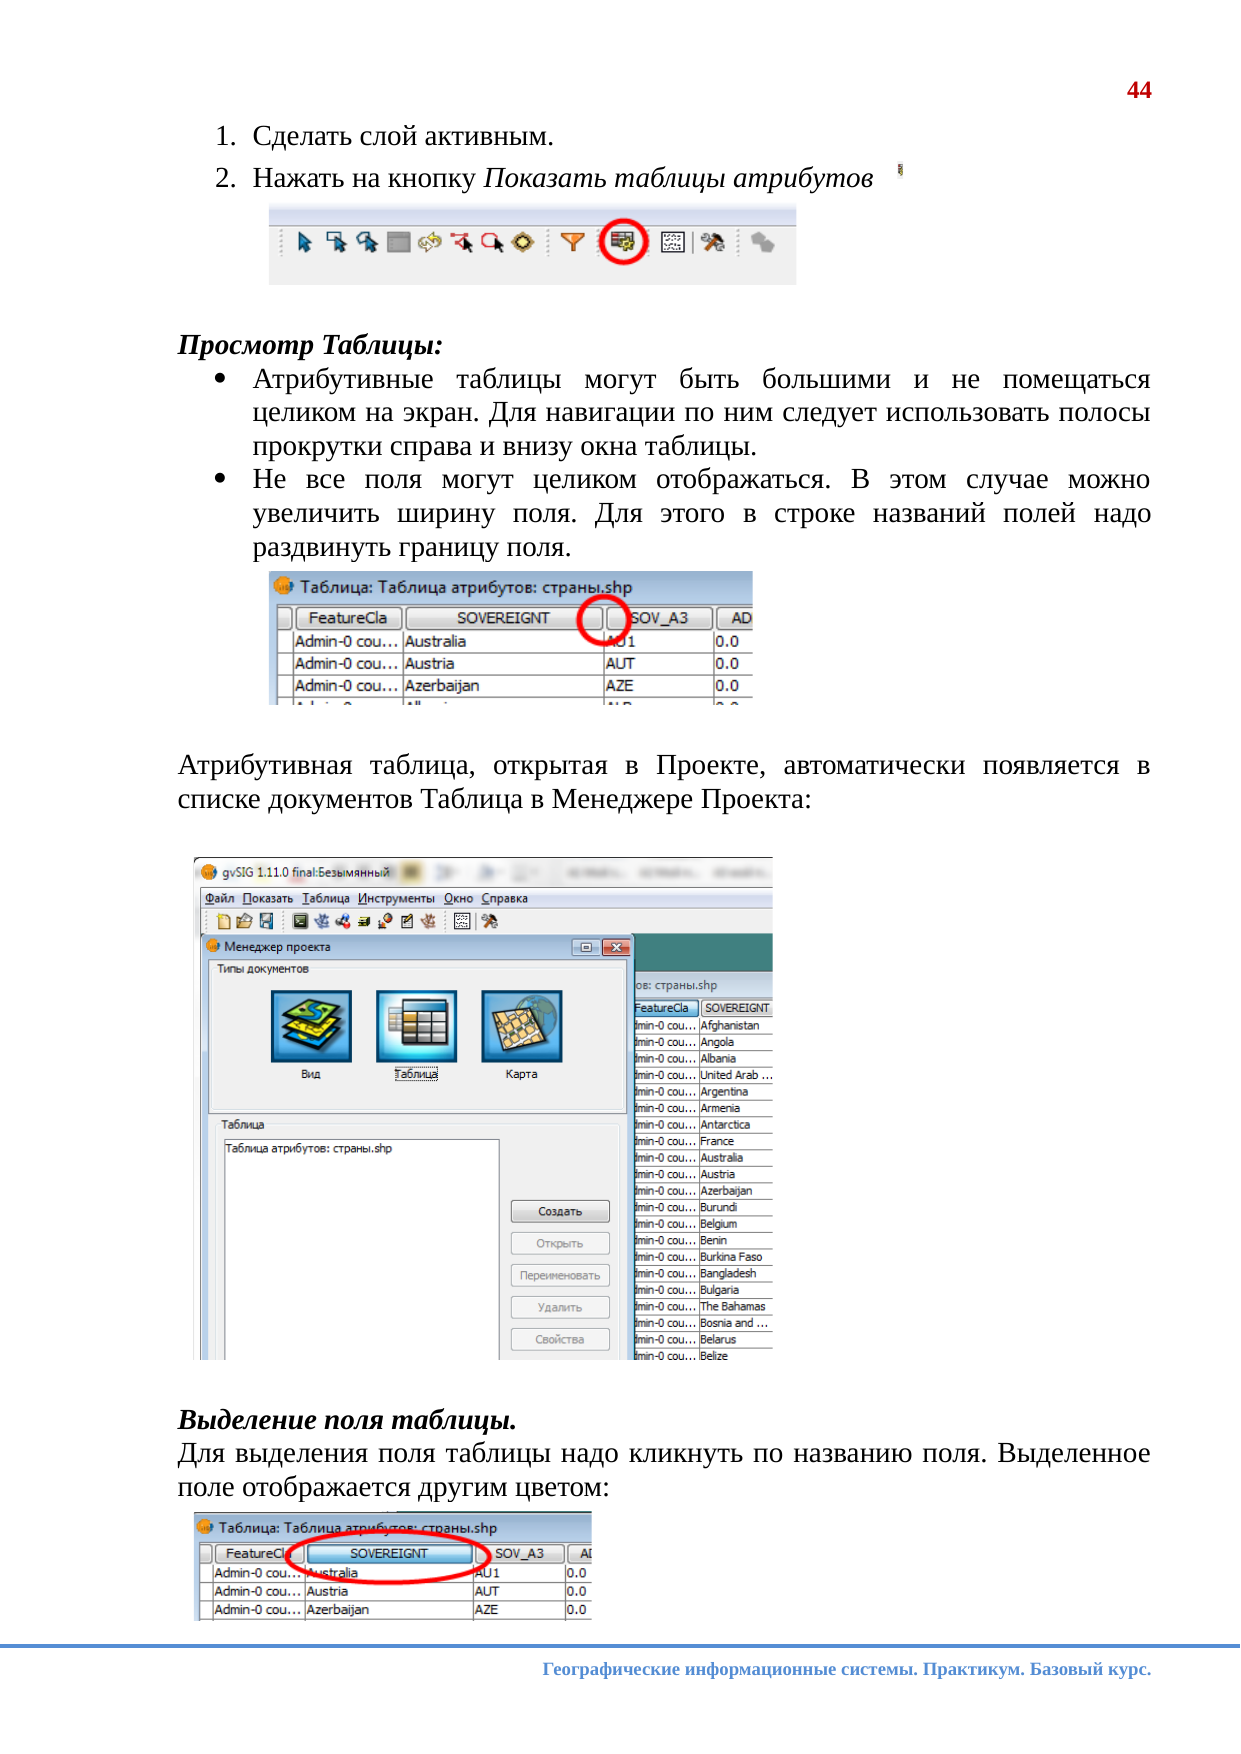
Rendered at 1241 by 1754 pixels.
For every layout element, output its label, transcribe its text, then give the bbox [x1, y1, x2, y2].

list Сделать слой активным. [215, 118, 1152, 152]
picture [268, 202, 797, 285]
text Выделение поля таблицы. [177, 1402, 1152, 1435]
list Не все поля могут целиком отображаться. В этом случае можно увеличить ширину поля. Для этого в строке названий полей надо раздвинуть границу поля. [215, 462, 1152, 562]
text Просмотр Таблицы: [177, 327, 1152, 361]
picture [268, 571, 753, 705]
picture [193, 857, 773, 1360]
list Нажать на кнопку Показать таблицы атрибутов [215, 152, 1152, 194]
picture [897, 160, 904, 179]
text Для выделения поля таблицы надо кликнуть по названию поля. Выделенное поле отображается другим цветом: [177, 1435, 1152, 1502]
text Атрибутивная таблица, открытая в Проекте, автоматически появляется в списке документов Таблица в Менеджере Проекта: [177, 747, 1152, 814]
list Атрибутивные таблицы могут быть большими и не помещаться целиком на экран. Для навигации по ним следует использовать полосы прокрутки справа и внизу окна таблицы. [215, 361, 1152, 462]
picture [193, 1511, 592, 1621]
